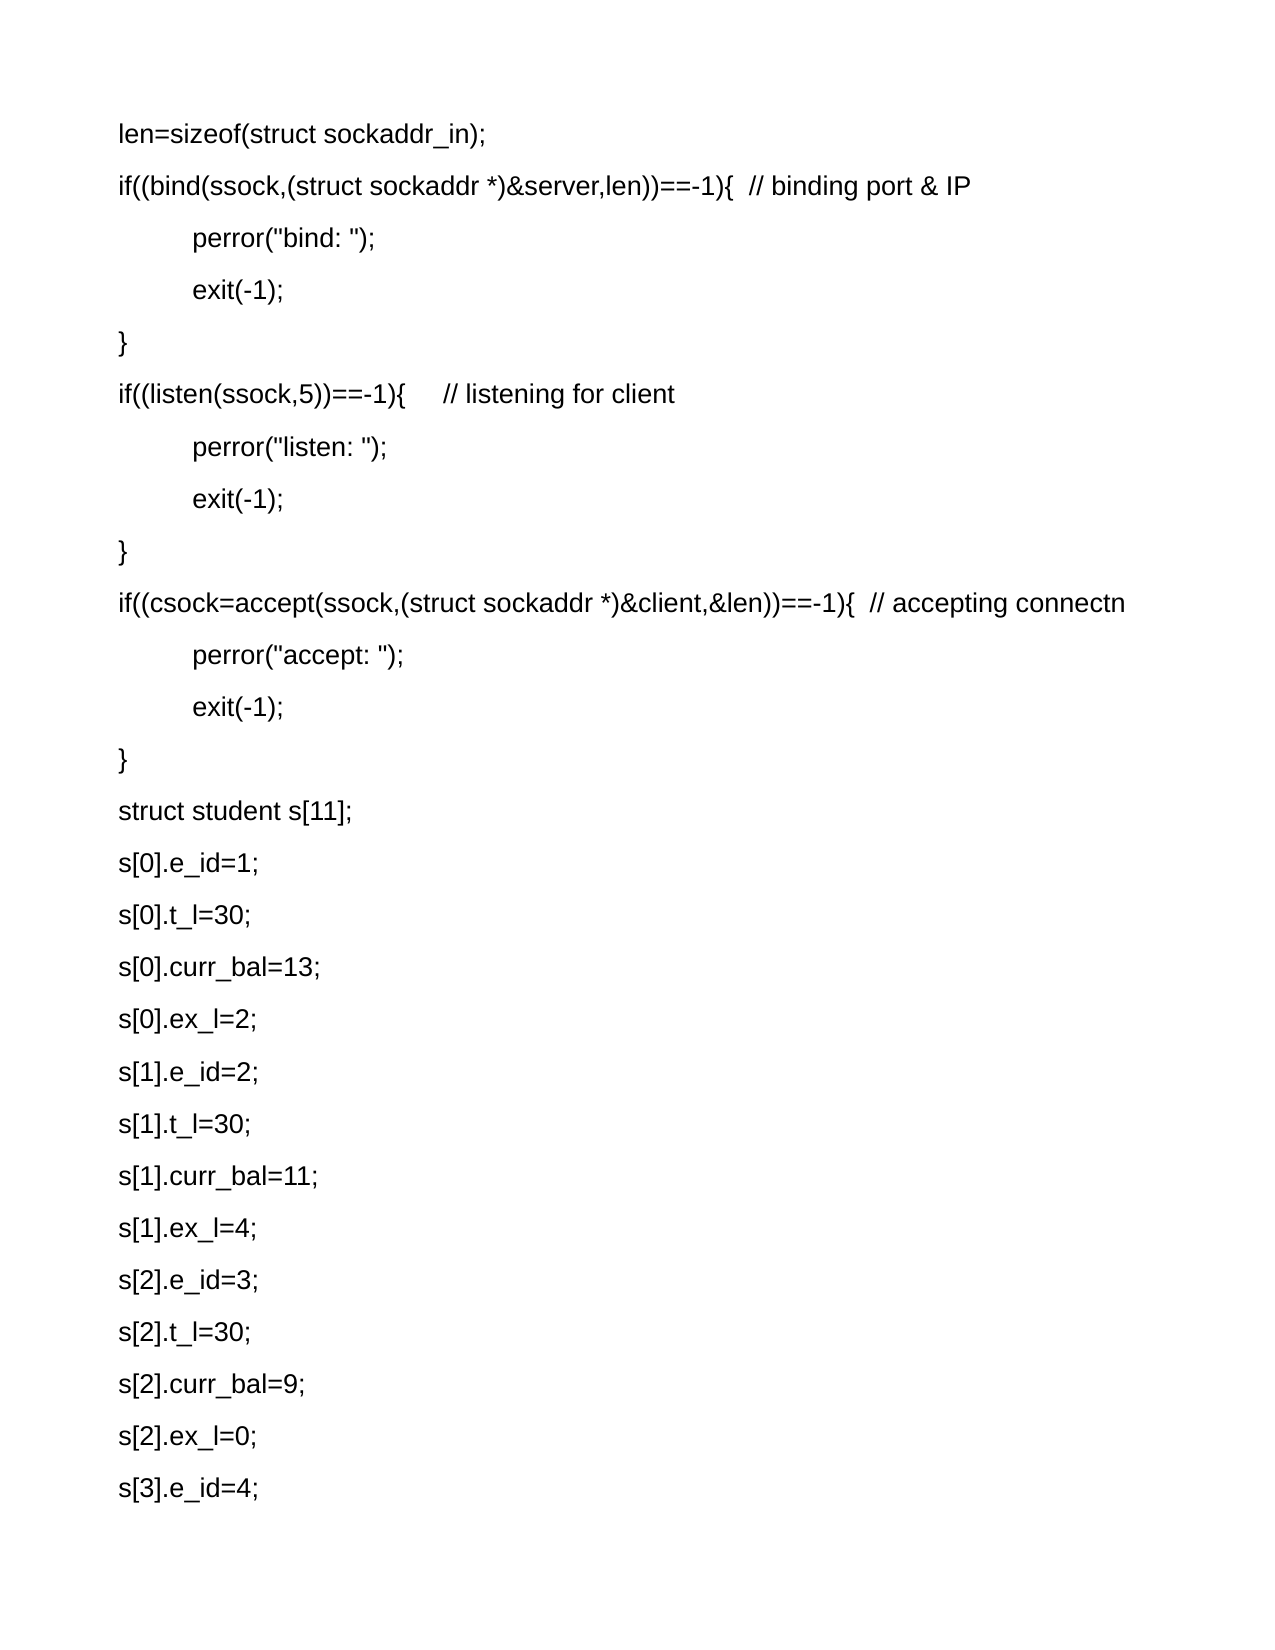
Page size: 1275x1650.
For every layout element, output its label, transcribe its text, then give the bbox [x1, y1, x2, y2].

text exit(-1); [118, 483, 1157, 514]
text } [118, 743, 1157, 774]
text s[1].e_id=2; [118, 1056, 1157, 1087]
text } [118, 535, 1157, 566]
text if((bind(ssock,(struct sockaddr *)&server,len))==-1){ // binding port & IP [118, 170, 1157, 201]
text s[3].e_id=4; [118, 1472, 1157, 1503]
text s[1].curr_bal=11; [118, 1160, 1157, 1191]
text exit(-1); [118, 274, 1157, 306]
text s[0].ex_l=2; [118, 1003, 1157, 1035]
text struct student s[11]; [118, 795, 1157, 826]
text s[2].ex_l=0; [118, 1420, 1157, 1451]
text perror("listen: "); [118, 431, 1157, 462]
text s[0].e_id=1; [118, 847, 1157, 878]
text if((csock=accept(ssock,(struct sockaddr *)&client,&len))==-1){ // accepting connectn [118, 587, 1157, 618]
text perror("bind: "); [118, 222, 1157, 253]
text len=sizeof(struct sockaddr_in); [118, 118, 1157, 149]
text s[2].e_id=3; [118, 1264, 1157, 1295]
text s[2].t_l=30; [118, 1316, 1157, 1347]
text s[0].curr_bal=13; [118, 951, 1157, 983]
text perror("accept: "); [118, 639, 1157, 670]
text s[2].curr_bal=9; [118, 1368, 1157, 1399]
text s[0].t_l=30; [118, 899, 1157, 931]
text exit(-1); [118, 691, 1157, 722]
text s[1].t_l=30; [118, 1108, 1157, 1139]
text } [118, 326, 1157, 358]
text if((listen(ssock,5))==-1){ // listening for client [118, 378, 1157, 410]
text s[1].ex_l=4; [118, 1212, 1157, 1243]
